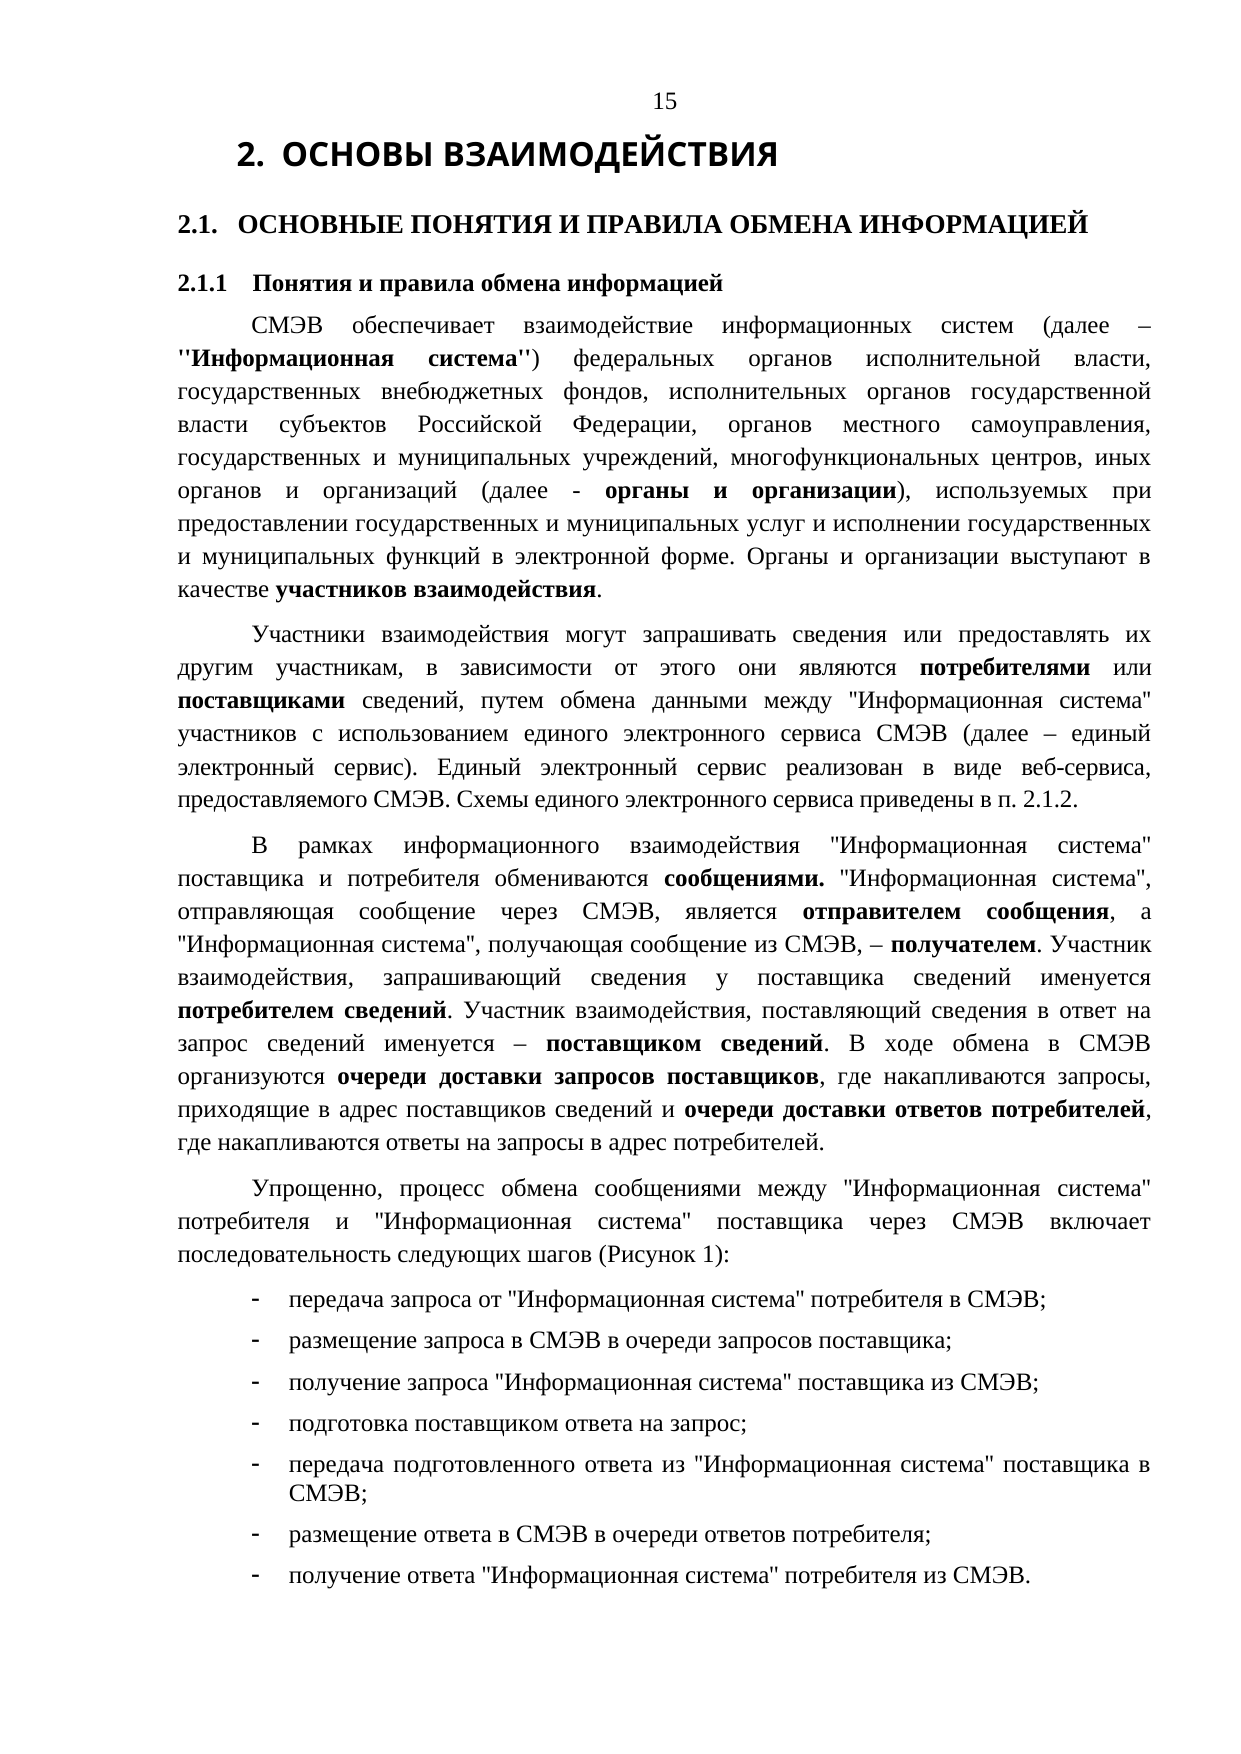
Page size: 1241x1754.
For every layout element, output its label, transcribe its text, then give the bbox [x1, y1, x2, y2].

list размещение запроса в СМЭВ в очереди запросов поставщика; [251, 1326, 1152, 1354]
subtitle Основные понятия и правила обмена информацией [177, 208, 1152, 239]
text В рамках информационного взаимодействия ''Информационная система'' поставщика и потребителя обмениваются сообщениями. ''Информационная система'', отправляющая сообщение через СМЭВ, является отправителем сообщения, а ''Информационная система'', получающая сообщение из СМЭВ, – получателем. Участник взаимодействия, запрашивающий сведения у поставщика сведений именуется потребителем сведений. Участник взаимодействия, поставляющий сведения в ответ на запрос сведений именуется – поставщиком сведений. В ходе обмена в СМЭВ организуются очереди доставки запросов поставщиков, где накапливаются запросы, приходящие в адрес поставщиков сведений и очереди доставки ответов потребителей, где накапливаются ответы на запросы в адрес потребителей. [177, 830, 1152, 1156]
list подготовка поставщиком ответа на запрос; [251, 1408, 1152, 1437]
list размещение ответа в СМЭВ в очереди ответов потребителя; [251, 1519, 1152, 1548]
list передача подготовленного ответа из ''Информационная система'' поставщика в СМЭВ; [251, 1449, 1152, 1507]
subtitle Основы взаимодействия [236, 131, 1152, 176]
text СМЭВ обеспечивает взаимодействие информационных систем (далее – ''Информационная система'') федеральных органов исполнительной власти, государственных внебюджетных фондов, исполнительных органов государственной власти субъектов Российской Федерации, органов местного самоуправления, государственных и муниципальных учреждений, многофункциональных центров, иных органов и организаций (далее - органы и организации), используемых при предоставлении государственных и муниципальных услуг и исполнении государственных и муниципальных функций в электронной форме. Органы и организации выступают в качестве участников взаимодействия. [177, 310, 1152, 603]
list передача запроса от ''Информационная система'' потребителя в СМЭВ; [251, 1284, 1152, 1313]
subtitle Понятия и правила обмена информацией [177, 268, 1152, 297]
text Упрощенно, процесс обмена сообщениями между ''Информационная система'' потребителя и ''Информационная система'' поставщика через СМЭВ включает последовательность следующих шагов (Рисунок 1): [177, 1173, 1152, 1268]
text Участники взаимодействия могут запрашивать сведения или предоставлять их другим участникам, в зависимости от этого они являются потребителями или поставщиками сведений, путем обмена данными между ''Информационная система'' участников с использованием единого электронного сервиса СМЭВ (далее – единый электронный сервис). Единый электронный сервис реализован в виде веб-сервиса, предоставляемого СМЭВ. Схемы единого электронного сервиса приведены в п. 2.1.2. [177, 619, 1152, 813]
list получение запроса ''Информационная система'' поставщика из СМЭВ; [251, 1367, 1152, 1396]
list получение ответа ''Информационная система'' потребителя из СМЭВ. [251, 1561, 1152, 1589]
